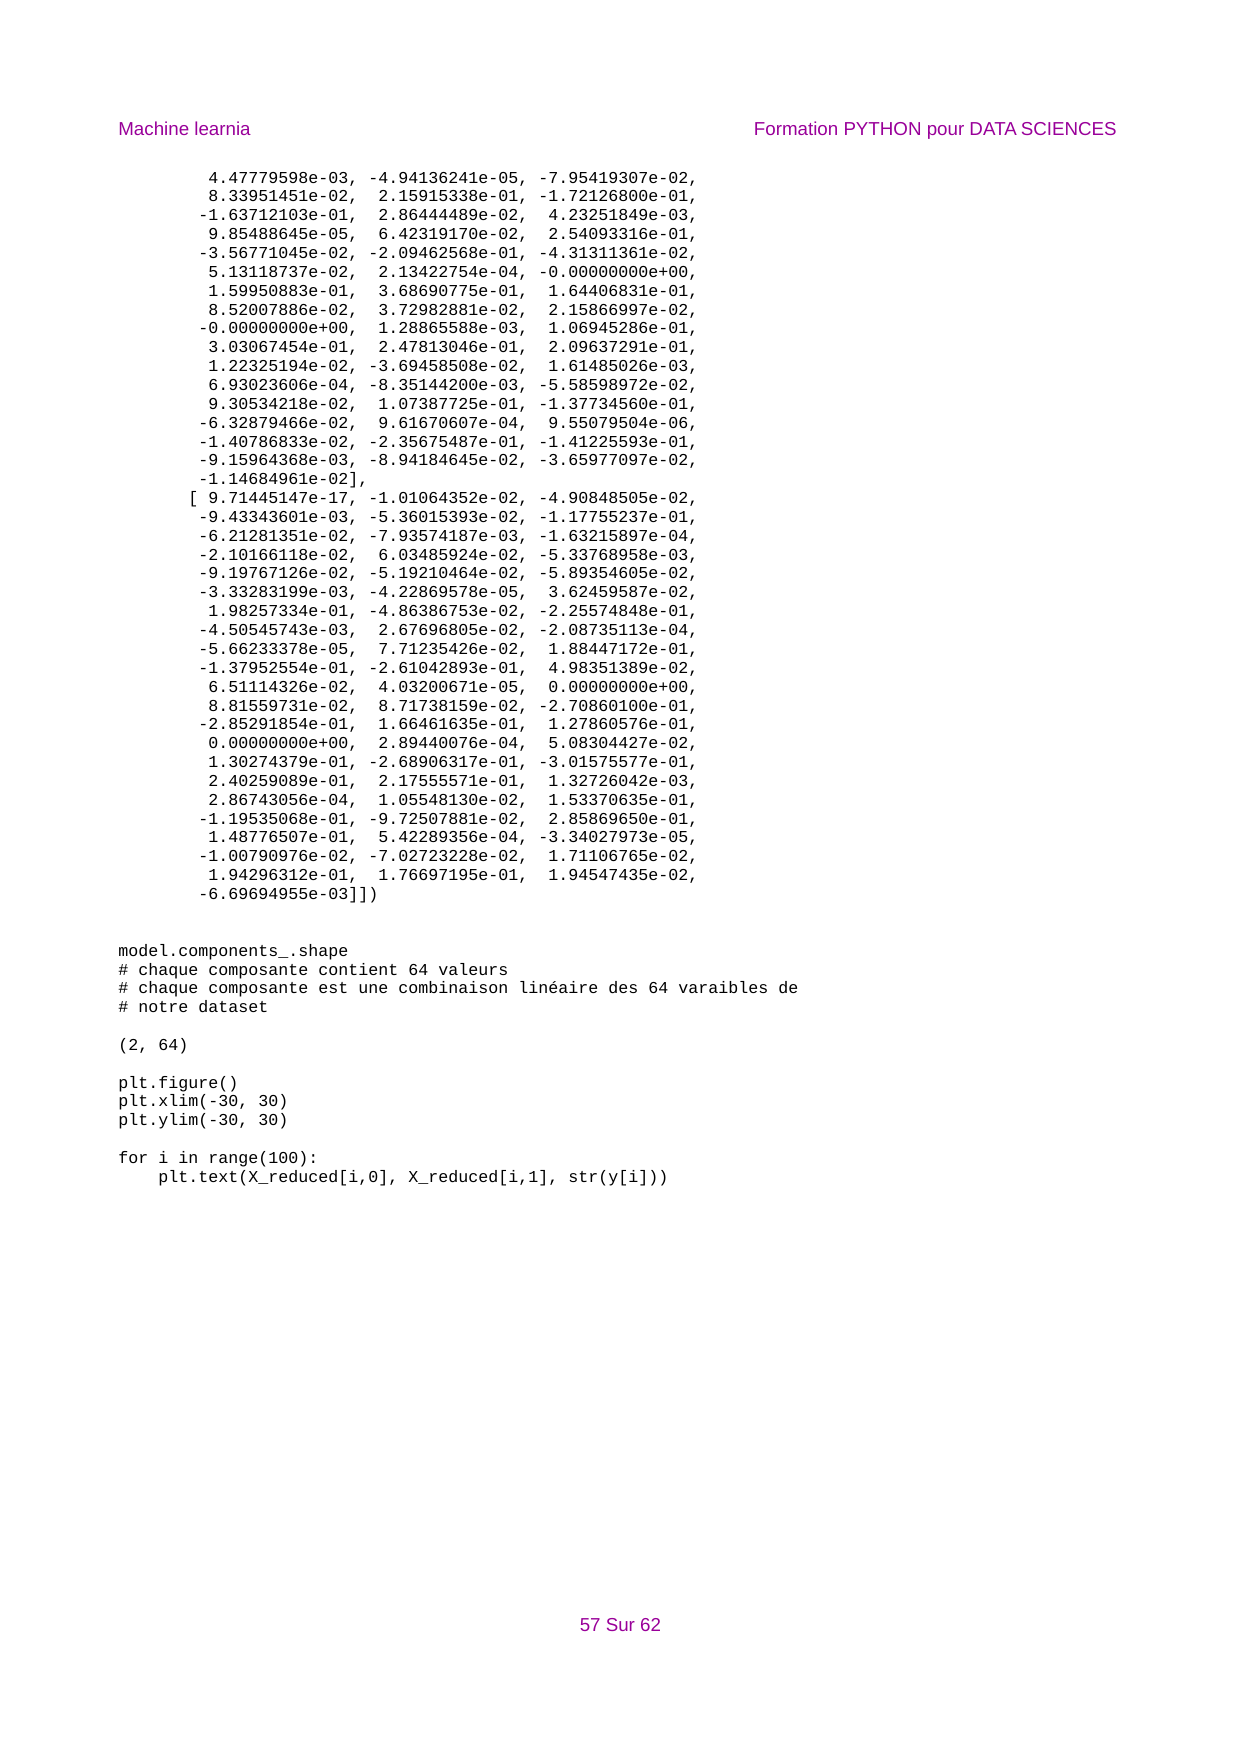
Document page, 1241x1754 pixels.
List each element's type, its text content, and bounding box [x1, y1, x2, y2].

text 4.47779598e-03, -4.94136241e-05, -7.95419307e-02, [118, 169, 1122, 188]
text plt.figure() [118, 1074, 1122, 1093]
text -1.63712103e-01, 2.86444489e-02, 4.23251849e-03, [118, 207, 1122, 226]
text -0.00000000e+00, 1.28865588e-03, 1.06945286e-01, [118, 320, 1122, 339]
text 8.81559731e-02, 8.71738159e-02, -2.70860100e-01, [118, 697, 1122, 716]
text 9.30534218e-02, 1.07387725e-01, -1.37734560e-01, [118, 395, 1122, 414]
text -1.19535068e-01, -9.72507881e-02, 2.85869650e-01, [118, 810, 1122, 829]
text (2, 64) [118, 1036, 1122, 1055]
text -5.66233378e-05, 7.71235426e-02, 1.88447172e-01, [118, 641, 1122, 659]
text -6.69694955e-03]]) [118, 886, 1122, 904]
text -2.85291854e-01, 1.66461635e-01, 1.27860576e-01, [118, 716, 1122, 735]
text -9.43343601e-03, -5.36015393e-02, -1.17755237e-01, [118, 508, 1122, 527]
text 6.93023606e-04, -8.35144200e-03, -5.58598972e-02, [118, 377, 1122, 395]
text plt.ylim(-30, 30) [118, 1112, 1122, 1131]
text 9.85488645e-05, 6.42319170e-02, 2.54093316e-01, [118, 226, 1122, 244]
text -1.37952554e-01, -2.61042893e-01, 4.98351389e-02, [118, 659, 1122, 678]
text for i in range(100): [118, 1149, 1122, 1168]
text plt.xlim(-30, 30) [118, 1093, 1122, 1112]
text -9.15964368e-03, -8.94184645e-02, -3.65977097e-02, [118, 452, 1122, 471]
text 8.52007886e-02, 3.72982881e-02, 2.15866997e-02, [118, 301, 1122, 320]
text # notre dataset [118, 999, 1122, 1018]
text 2.86743056e-04, 1.05548130e-02, 1.53370635e-01, [118, 791, 1122, 810]
text -6.32879466e-02, 9.61670607e-04, 9.55079504e-06, [118, 414, 1122, 433]
text 1.22325194e-02, -3.69458508e-02, 1.61485026e-03, [118, 358, 1122, 377]
text -9.19767126e-02, -5.19210464e-02, -5.89354605e-02, [118, 565, 1122, 584]
text 1.48776507e-01, 5.42289356e-04, -3.34027973e-05, [118, 829, 1122, 848]
text -3.33283199e-03, -4.22869578e-05, 3.62459587e-02, [118, 584, 1122, 603]
text -1.00790976e-02, -7.02723228e-02, 1.71106765e-02, [118, 848, 1122, 867]
text 0.00000000e+00, 2.89440076e-04, 5.08304427e-02, [118, 735, 1122, 754]
text -1.40786833e-02, -2.35675487e-01, -1.41225593e-01, [118, 433, 1122, 452]
text # chaque composante contient 64 valeurs [118, 961, 1122, 980]
text 2.40259089e-01, 2.17555571e-01, 1.32726042e-03, [118, 772, 1122, 791]
text -6.21281351e-02, -7.93574187e-03, -1.63215897e-04, [118, 527, 1122, 546]
text 3.03067454e-01, 2.47813046e-01, 2.09637291e-01, [118, 339, 1122, 358]
text 1.30274379e-01, -2.68906317e-01, -3.01575577e-01, [118, 754, 1122, 772]
text 5.13118737e-02, 2.13422754e-04, -0.00000000e+00, [118, 263, 1122, 282]
text 1.59950883e-01, 3.68690775e-01, 1.64406831e-01, [118, 282, 1122, 301]
text 6.51114326e-02, 4.03200671e-05, 0.00000000e+00, [118, 678, 1122, 697]
text -2.10166118e-02, 6.03485924e-02, -5.33768958e-03, [118, 546, 1122, 565]
text 8.33951451e-02, 2.15915338e-01, -1.72126800e-01, [118, 188, 1122, 207]
text 1.94296312e-01, 1.76697195e-01, 1.94547435e-02, [118, 867, 1122, 886]
text -3.56771045e-02, -2.09462568e-01, -4.31311361e-02, [118, 244, 1122, 263]
text -4.50545743e-03, 2.67696805e-02, -2.08735113e-04, [118, 622, 1122, 641]
text 1.98257334e-01, -4.86386753e-02, -2.25574848e-01, [118, 603, 1122, 622]
text plt.text(X_reduced[i,0], X_reduced[i,1], str(y[i])) [118, 1168, 1122, 1187]
text # chaque composante est une combinaison linéaire des 64 varaibles de [118, 980, 1122, 999]
text [ 9.71445147e-17, -1.01064352e-02, -4.90848505e-02, [118, 490, 1122, 508]
text model.components_.shape [118, 942, 1122, 961]
text -1.14684961e-02], [118, 471, 1122, 490]
